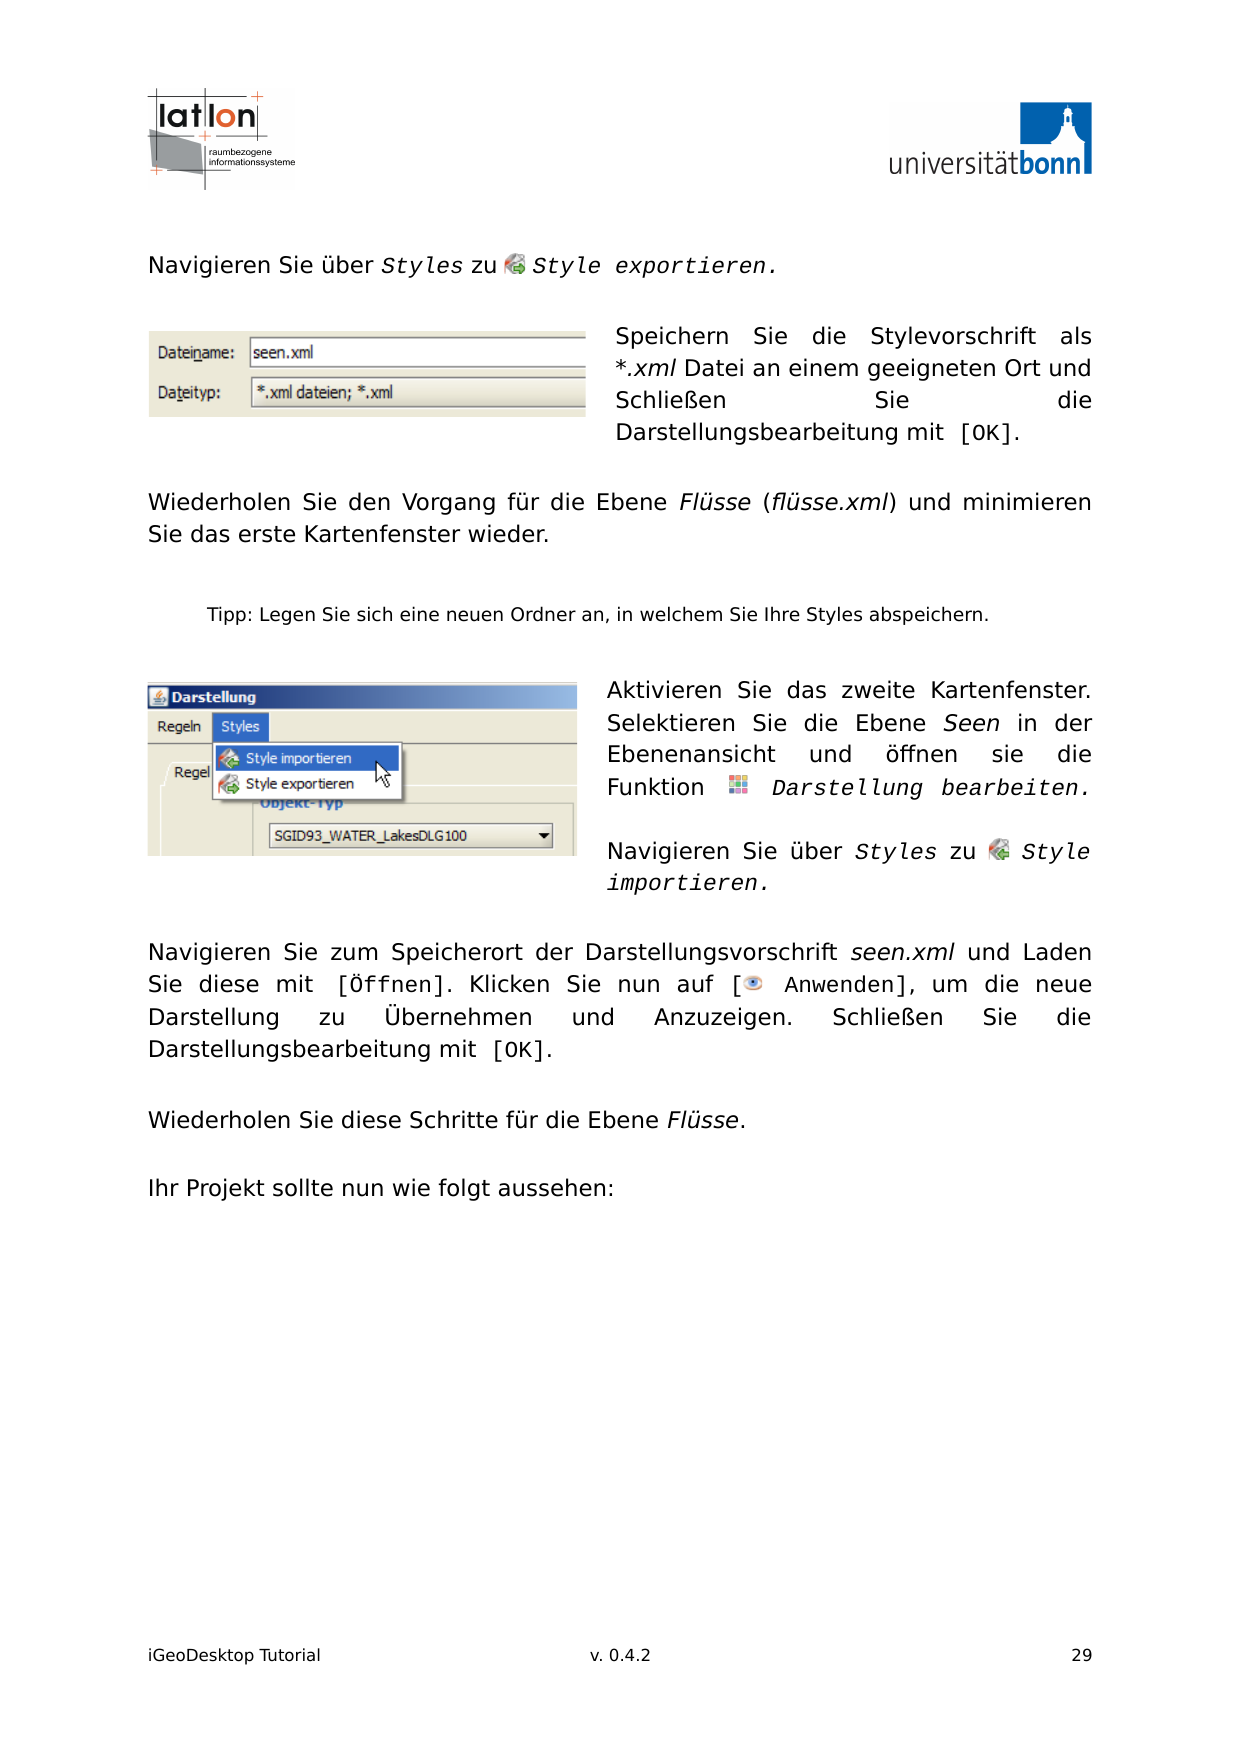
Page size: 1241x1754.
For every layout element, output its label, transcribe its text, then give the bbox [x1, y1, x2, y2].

picture [743, 973, 763, 993]
picture [889, 102, 1093, 174]
picture [147, 682, 578, 856]
picture [988, 838, 1010, 860]
text Wiederholen Sie den Vorgang für die Ebene Flüsse (flüsse.xml) und minimieren Sie das erste Kartenfenster wieder. [148, 489, 1092, 580]
text Ihr Projekt sollte nun wie folgt aussehen: [148, 1176, 1092, 1202]
text Aktivieren Sie das zweite Kartenfenster. Selektieren Sie die Ebene Seen in der Ebenenansicht und öffnen sie die Funktion Darstellung bearbeiten. Navigieren Sie über Styles zu Style importieren. [148, 678, 1092, 897]
text Navigieren Sie zum Speicherort der Darstellungsvorschrift seen.xml und Laden Sie diese mit [Öffnen]. Klicken Sie nun auf [ Anwenden], um die neue Darstellung zu Übernehmen und Anzuzeigen. Schließen Sie die Darstellungsbearbeitung mit [OK]. [148, 939, 1092, 1064]
text Wiederholen Sie diese Schritte für die Ebene Flüsse. [148, 1107, 1092, 1133]
text Tipp: Legen Sie sich eine neuen Ordner an, in welchem Sie Ihre Styles abspeichern. [207, 604, 1033, 626]
picture [147, 88, 295, 190]
text Navigieren Sie über Styles zu Style exportieren. [148, 221, 1092, 281]
picture [504, 253, 526, 274]
picture [148, 331, 586, 417]
picture [728, 774, 749, 795]
text Speichern Sie die Stylevorschrift als *.xml Datei an einem geeigneten Ort und Schließen Sie die Darstellungsbearbeitung mit [OK]. [148, 323, 1092, 447]
